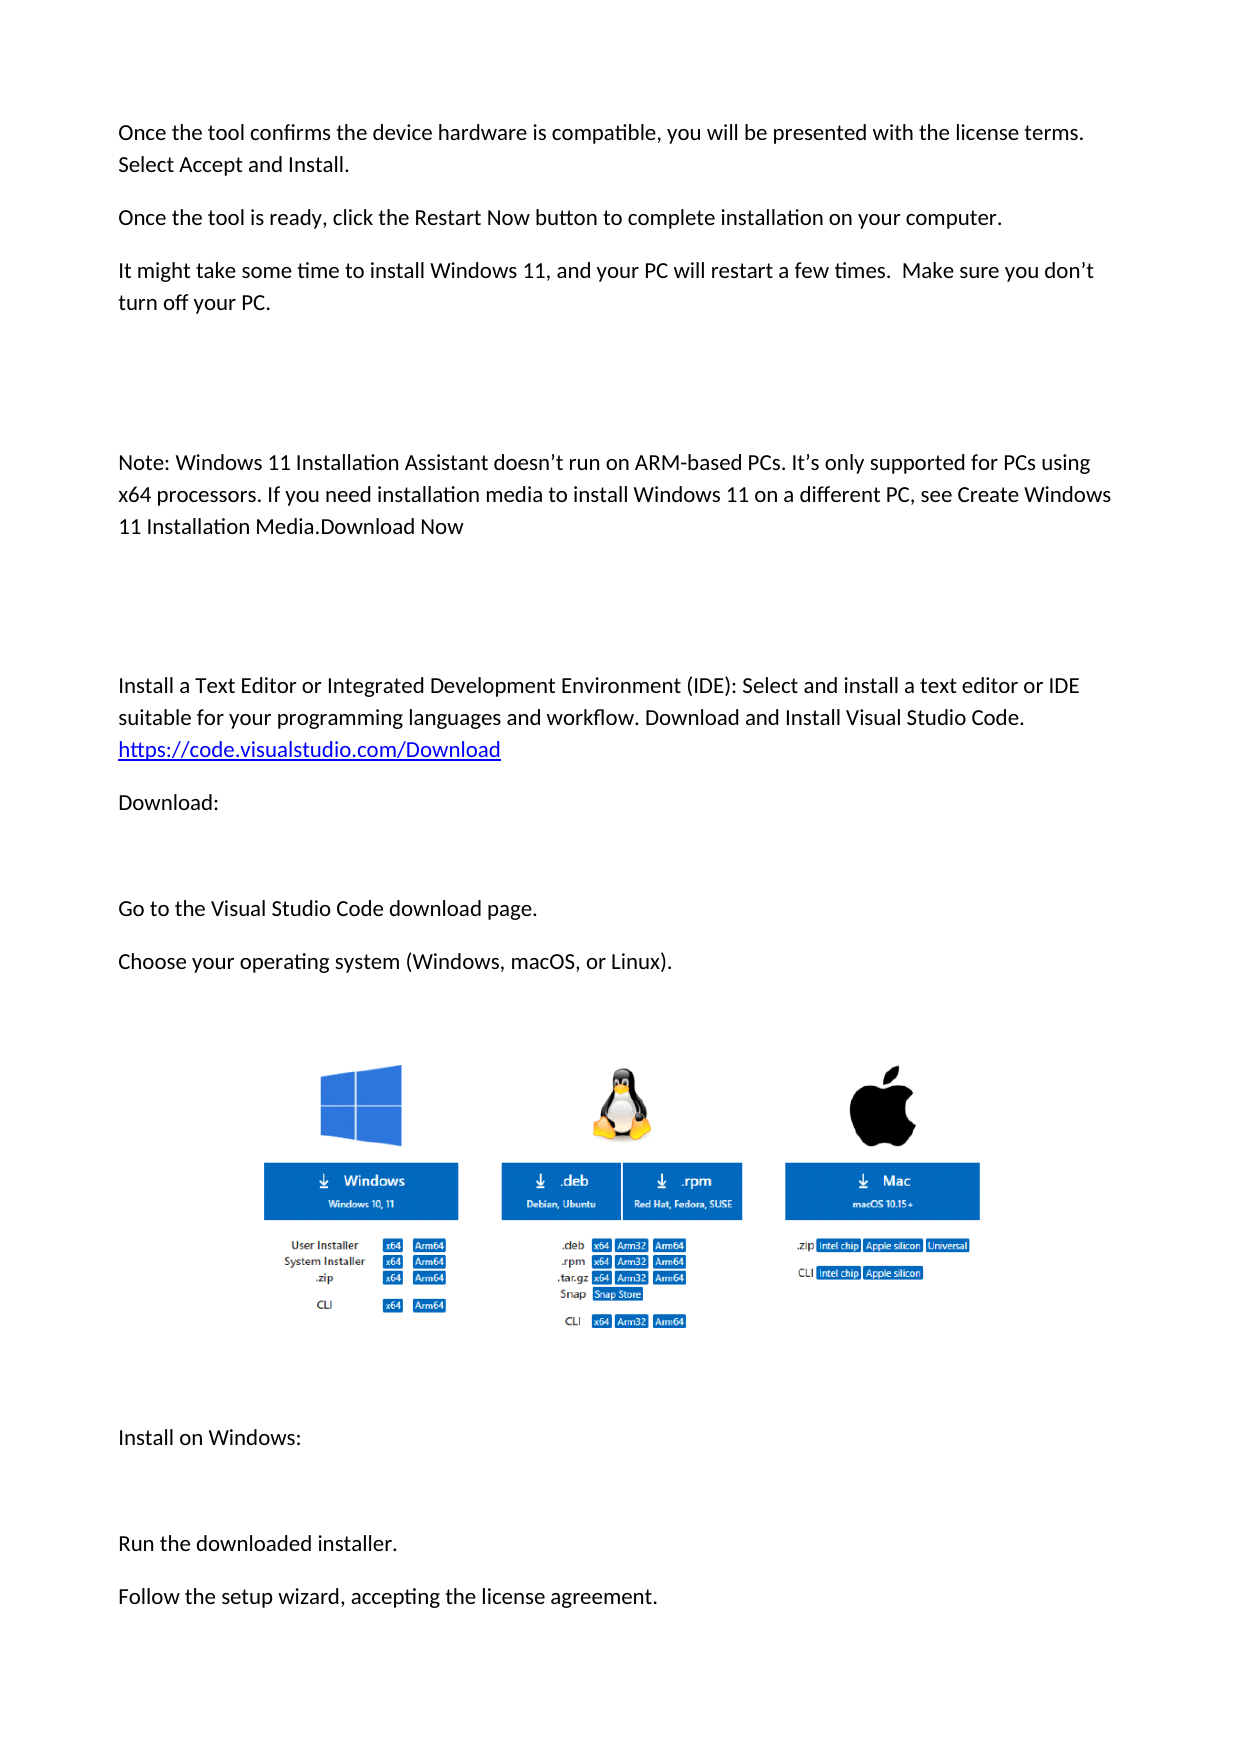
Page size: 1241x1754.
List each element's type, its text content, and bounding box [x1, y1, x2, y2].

text Install on Windows: [118, 1423, 1122, 1451]
text Note: Windows 11 Installation Assistant doesn’t run on ARM-based PCs. It’s only supported for PCs using x64 processors. If you need installation media to install Windows 11 on a different PC, see Create Windows 11 Installation Media.Download Now [118, 448, 1122, 540]
text Download: [118, 788, 1122, 816]
text It might take some time to install Windows 11, and your PC will restart a few times. Make sure you don’t turn off your PC. [118, 256, 1122, 317]
text Choose your operating system (Windows, macOS, or Linux). [118, 947, 1122, 976]
text Install a Text Editor or Integrated Development Environment (IDE): Select and install a text editor or IDE suitable for your programming languages and workflow. Download and Install Visual Studio Code. https://code.visualstudio.com/Download [118, 671, 1122, 763]
text Go to the Visual Studio Code download page. [118, 894, 1122, 922]
text Once the tool is ready, click the Restart Now button to complete installation on your computer. [118, 203, 1122, 231]
text Run the downloaded installer. [118, 1529, 1122, 1557]
text Once the tool confirms the device hardware is compatible, you will be presented with the license terms. Select Accept and Install. [118, 118, 1122, 178]
text Follow the setup wizard, accepting the license agreement. [118, 1582, 1122, 1610]
